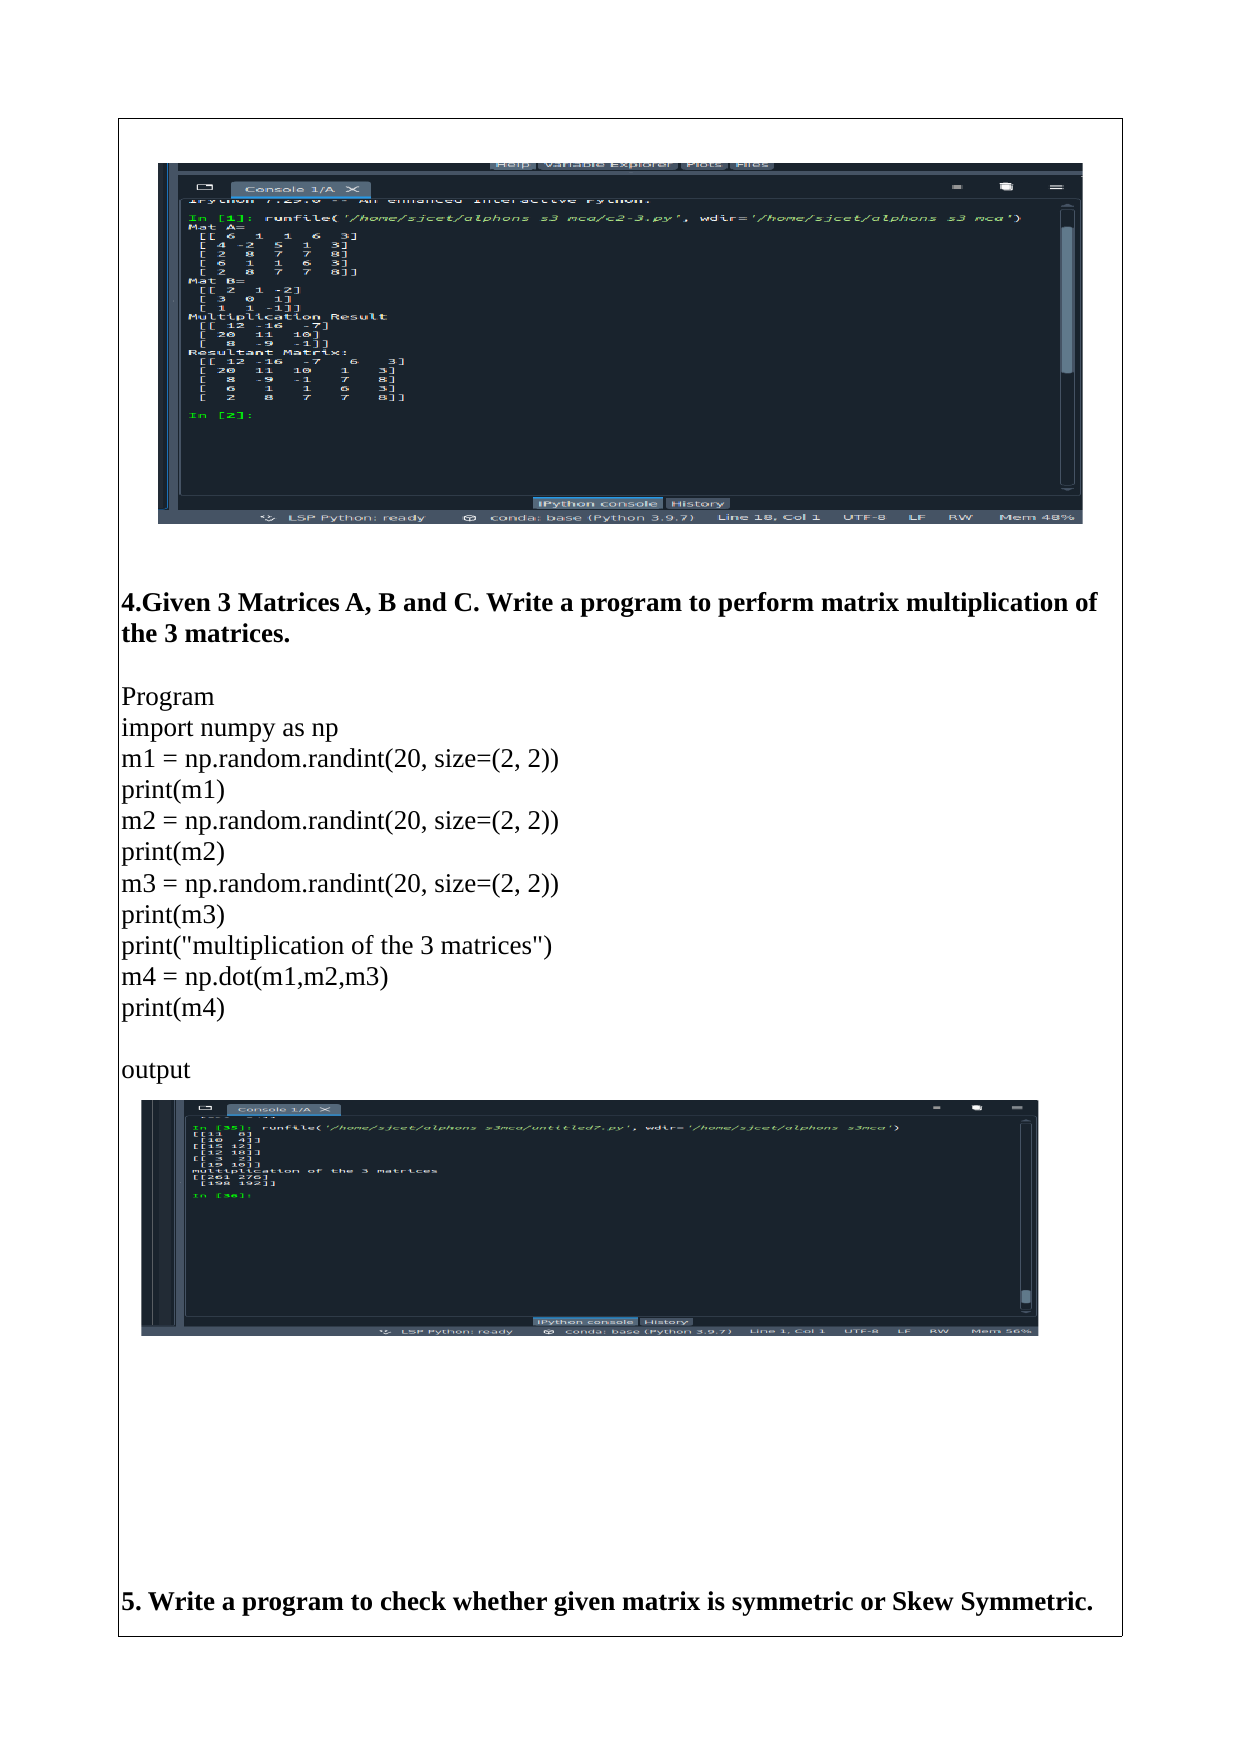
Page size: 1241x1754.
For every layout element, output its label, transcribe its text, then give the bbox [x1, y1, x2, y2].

text print(m3) [121, 898, 1119, 929]
text print(m1) [121, 773, 1119, 804]
text 5. Write a program to check whether given matrix is symmetric or Skew Symmetric. [121, 1585, 1119, 1616]
text m2 = np.random.randint(20, size=(2, 2)) [121, 804, 1119, 836]
text output [121, 1053, 1119, 1085]
text print(m2) [121, 836, 1119, 867]
text 4.Given 3 Matrices A, B and C. Write a program to perform matrix multiplication of the 3 matrices. [121, 586, 1119, 649]
text m1 = np.random.randint(20, size=(2, 2)) [121, 742, 1119, 773]
text import numpy as np [121, 711, 1119, 742]
text Program [121, 680, 1119, 711]
text m4 = np.dot(m1,m2,m3) [121, 960, 1119, 991]
text m3 = np.random.randint(20, size=(2, 2)) [121, 867, 1119, 898]
text print("multiplication of the 3 matrices") [121, 929, 1119, 960]
text print(m4) [121, 991, 1119, 1022]
